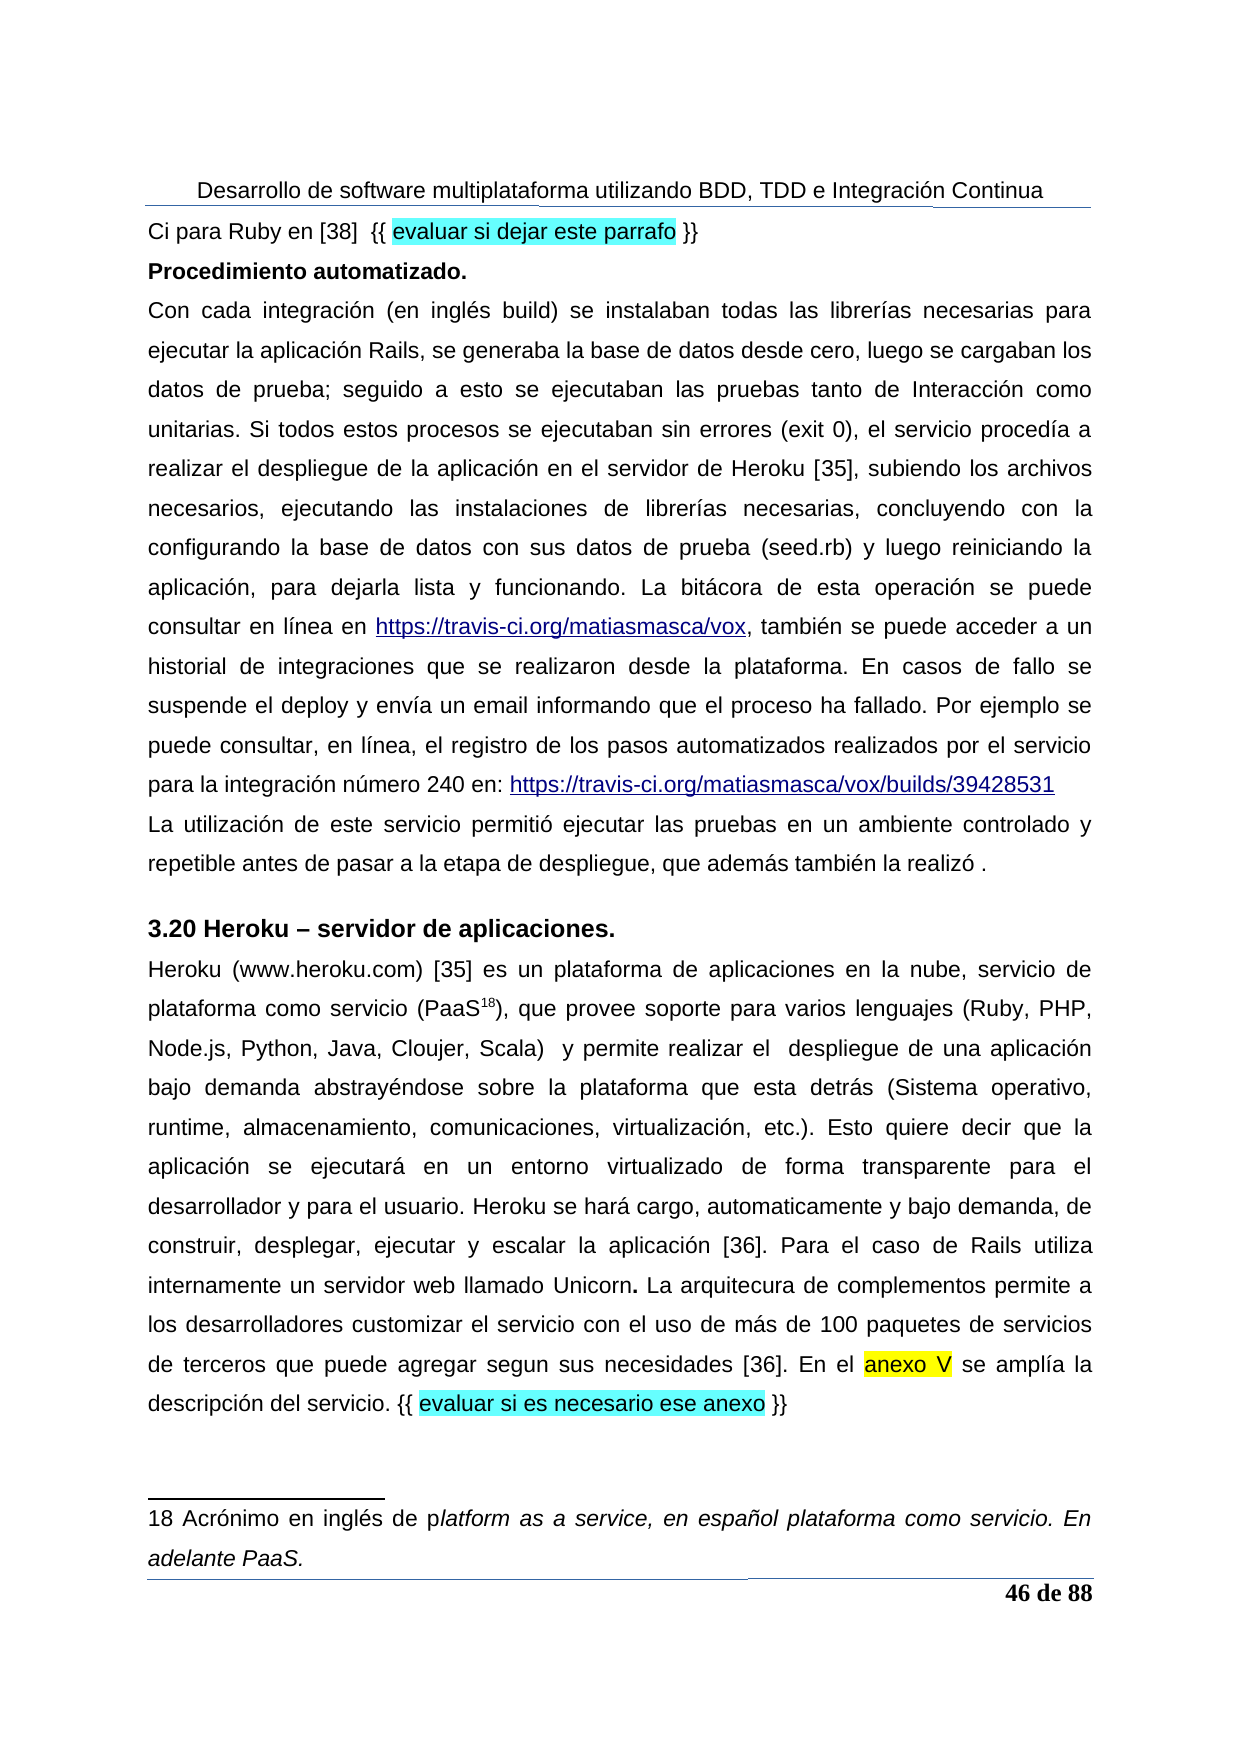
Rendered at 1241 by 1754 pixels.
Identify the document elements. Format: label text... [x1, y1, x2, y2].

text Ci para Ruby en [38] {{ evaluar si dejar este parrafo }} [148, 218, 1093, 245]
text Procedimiento automatizado. [148, 258, 1093, 284]
text Heroku (www.heroku.com) [35] es un plataforma de aplicaciones en la nube, servicio de plataforma como servicio (PaaS), que provee soporte para varios lenguajes (Ruby, PHP, Node.js, Python, Java, Cloujer, Scala) y permite realizar el despliegue de una aplicación bajo demanda abstrayéndose sobre la plataforma que esta detrás (Sistema operativo, runtime, almacenamiento, comunicaciones, virtualización, etc.). Esto quiere decir que la aplicación se ejecutará en un entorno virtualizado de forma transparente para el desarrollador y para el usuario. Heroku se hará cargo, automaticamente y bajo demanda, de construir, desplegar, ejecutar y escalar la aplicación [36]. Para el caso de Rails utiliza internamente un servidor web llamado Unicorn. La arquitecura de complementos permite a los desarrolladores customizar el servicio con el uso de más de 100 paquetes de servicios de terceros que puede agregar segun sus necesidades [36]. En el anexo V se amplía la descripción del servicio. {{ evaluar si es necesario ese anexo }} [148, 956, 1093, 1416]
text La utilización de este servicio permitió ejecutar las pruebas en un ambiente controlado y repetible antes de pasar a la etapa de despliegue, que además también la realizó . [148, 811, 1093, 876]
text Con cada integración (en inglés build) se instalaban todas las librerías necesarias para ejecutar la aplicación Rails, se generaba la base de datos desde cero, luego se cargaban los datos de prueba; seguido a esto se ejecutaban las pruebas tanto de Interacción como unitarias. Si todos estos procesos se ejecutaban sin errores (exit 0), el servicio procedía a realizar el despliegue de la aplicación en el servidor de Heroku [35], subiendo los archivos necesarios, ejecutando las instalaciones de librerías necesarias, concluyendo con la configurando la base de datos con sus datos de prueba (seed.rb) y luego reiniciando la aplicación, para dejarla lista y funcionando. La bitácora de esta operación se puede consultar en línea en https://travis-ci.org/matiasmasca/vox, también se puede acceder a un historial de integraciones que se realizaron desde la plataforma. En casos de fallo se suspende el deploy y envía un email informando que el proceso ha fallado. Por ejemplo se puede consultar, en línea, el registro de los pasos automatizados realizados por el servicio para la integración número 240 en: https://travis-ci.org/matiasmasca/vox/builds/39428531 [148, 297, 1093, 797]
subtitle 3.20 Heroku – servidor de aplicaciones. [148, 914, 1093, 943]
text Acrónimo en inglés de platform as a service, en español plataforma como servicio. En adelante PaaS. [148, 1505, 1093, 1571]
